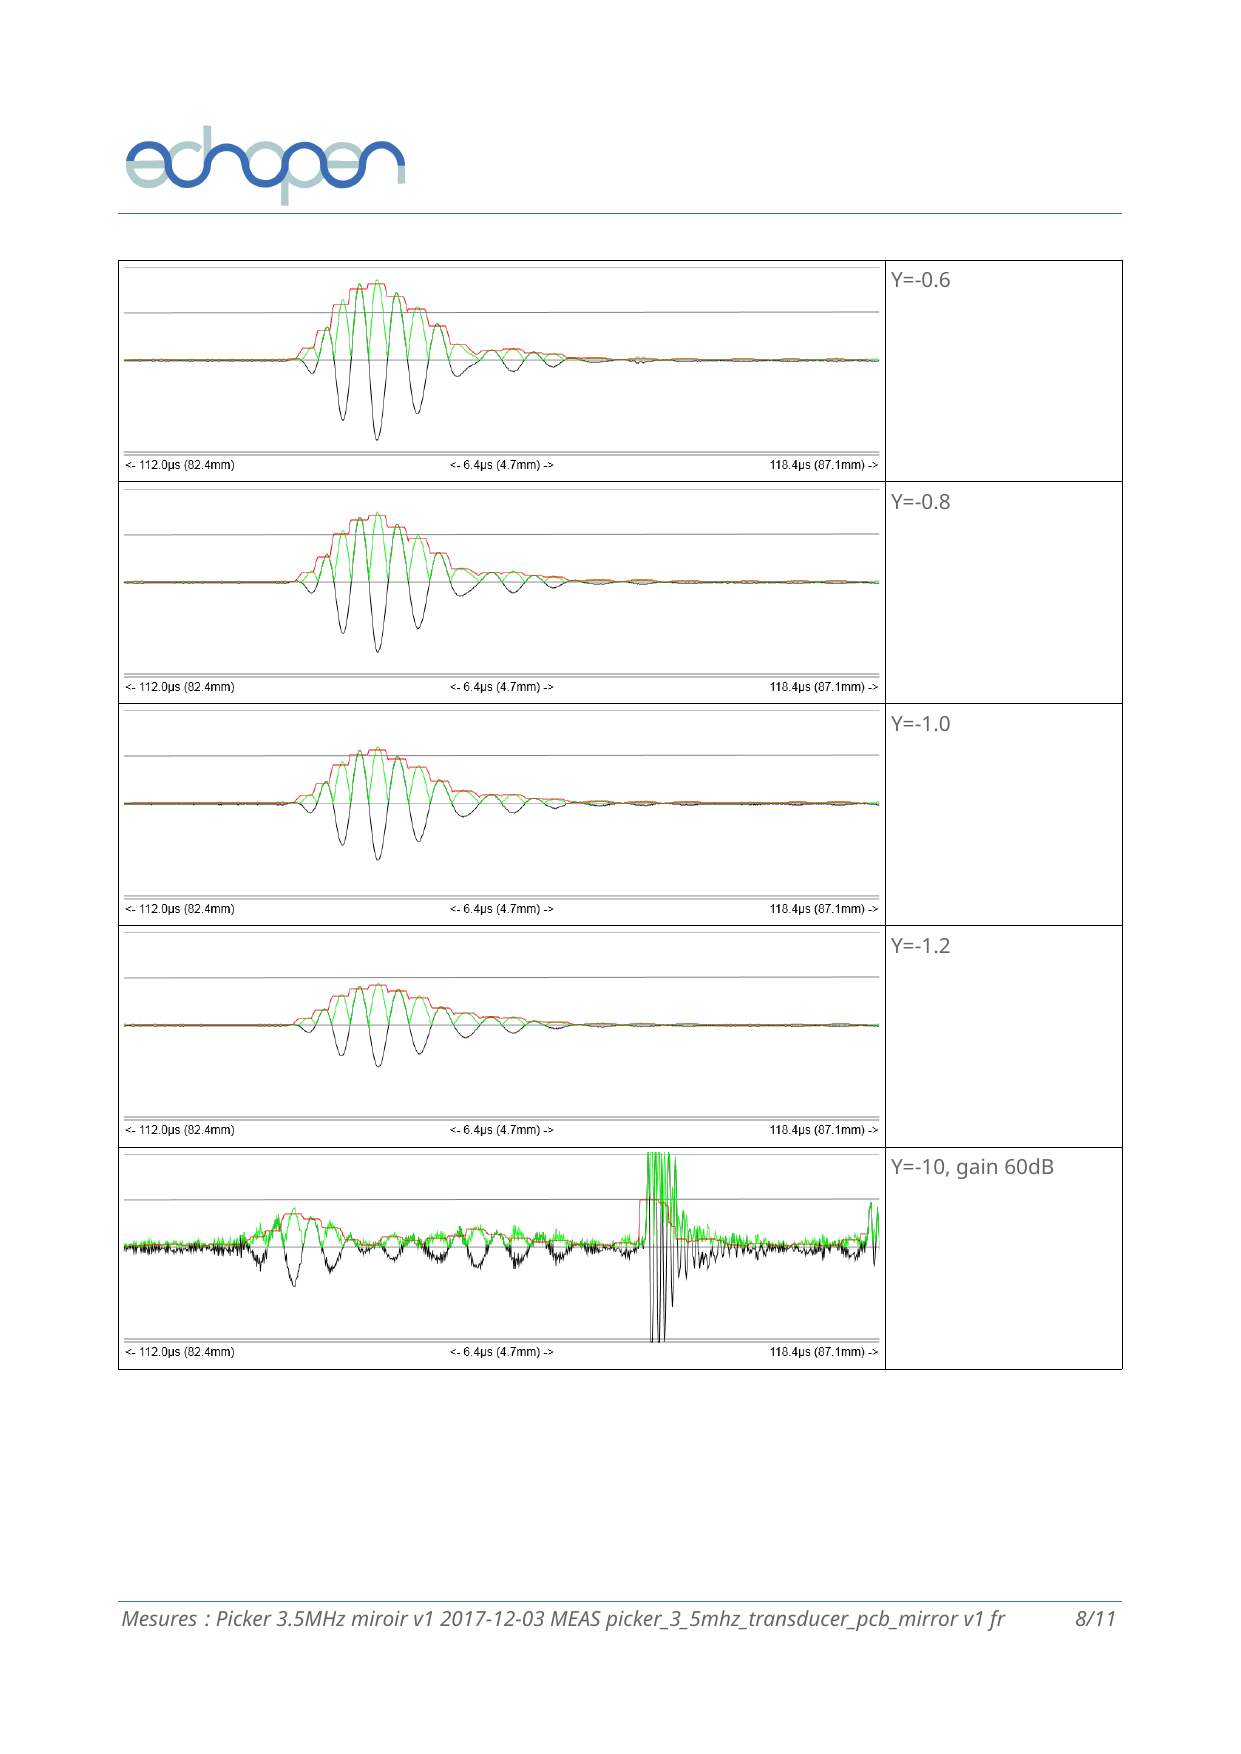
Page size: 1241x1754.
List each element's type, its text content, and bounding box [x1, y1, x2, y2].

picture [123, 930, 880, 1141]
table_cell Y=-0.8 [886, 482, 1122, 703]
picture [123, 1152, 880, 1363]
table_cell [119, 1148, 885, 1368]
table_cell Y=-0.6 [886, 261, 1122, 481]
table_cell Y=-1.2 [886, 926, 1122, 1147]
picture [123, 708, 880, 920]
table_cell [119, 704, 885, 925]
table_cell [119, 926, 885, 1147]
table_cell [119, 482, 885, 703]
picture [123, 487, 880, 698]
table_cell Y=-1.0 [886, 704, 1122, 925]
picture [123, 265, 880, 476]
picture [123, 123, 407, 208]
table_cell [119, 261, 885, 481]
table_cell Y=-10, gain 60dB [886, 1148, 1122, 1368]
